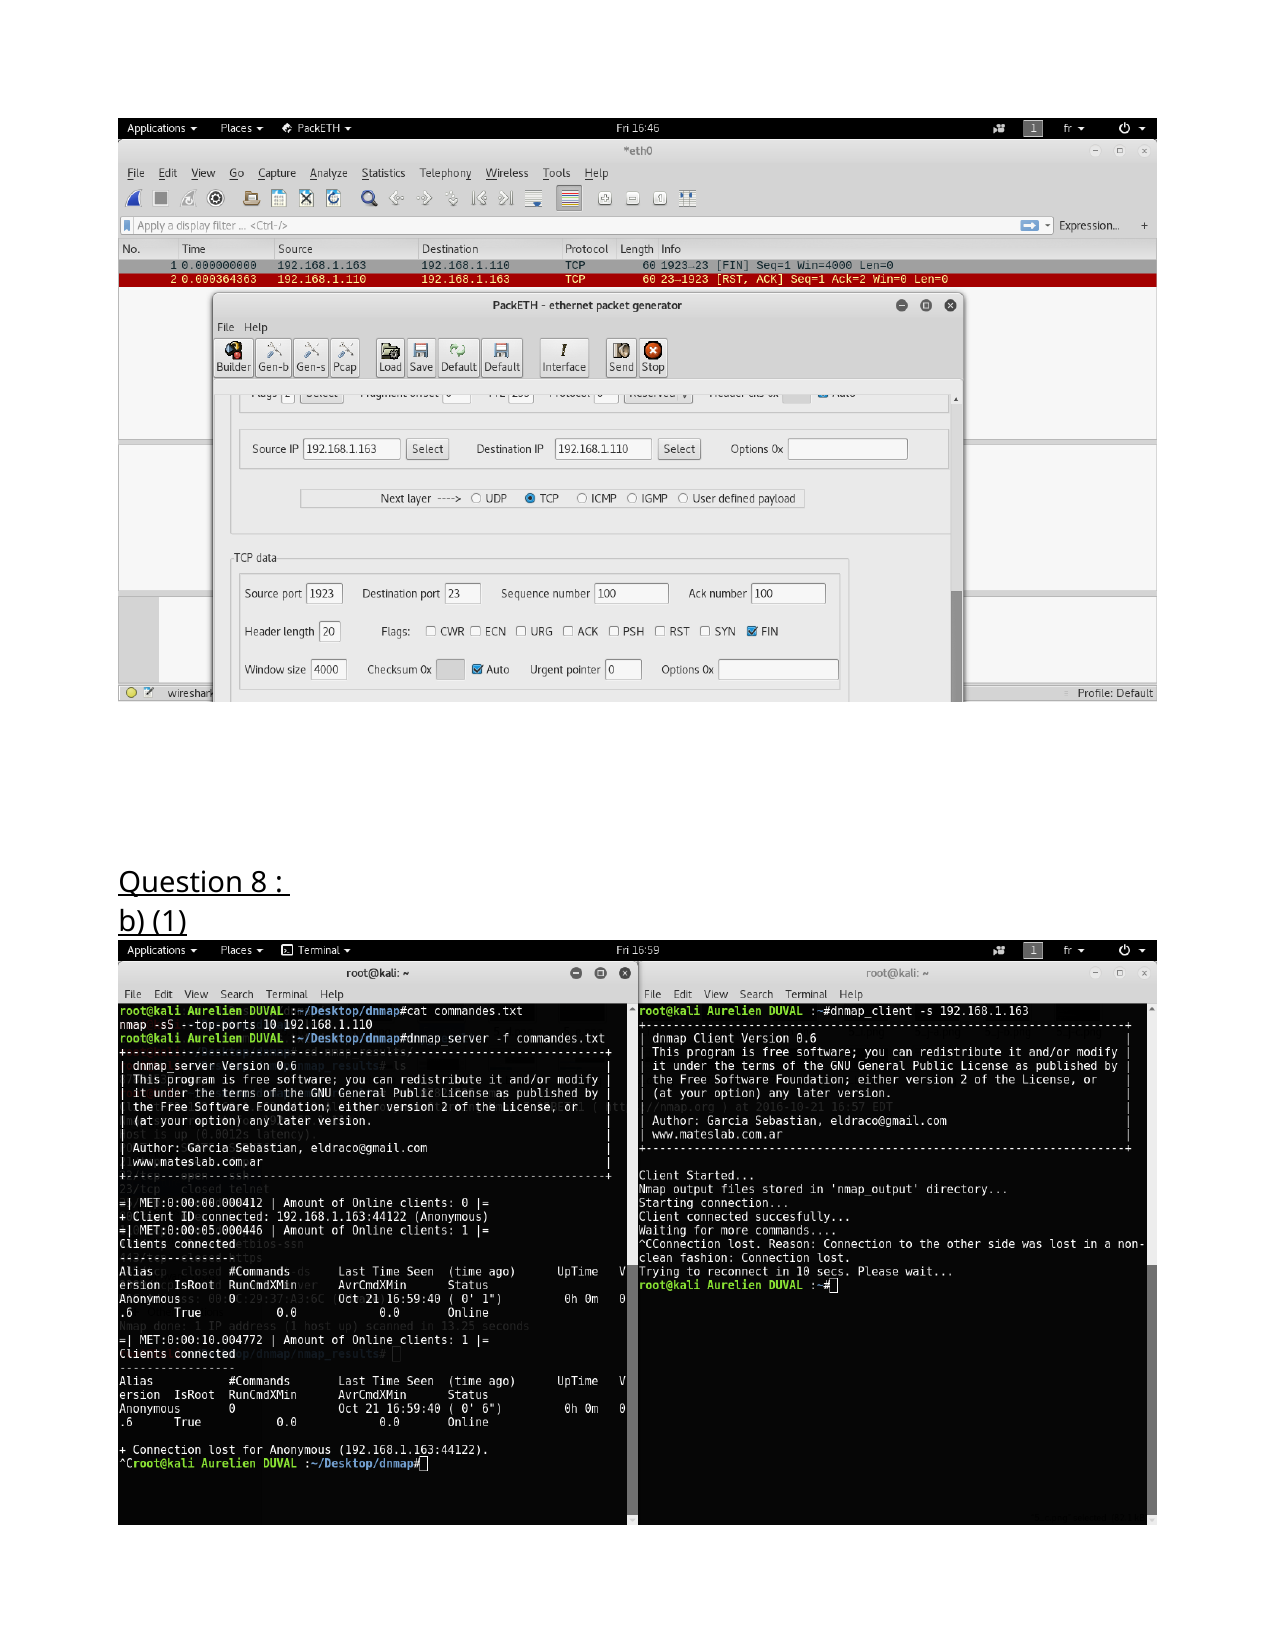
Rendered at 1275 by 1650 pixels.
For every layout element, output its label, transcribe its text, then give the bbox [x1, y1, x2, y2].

text Question 8 : [118, 861, 1157, 901]
picture [118, 940, 1157, 1525]
picture [118, 118, 1157, 702]
text b) (1) [118, 901, 1157, 940]
